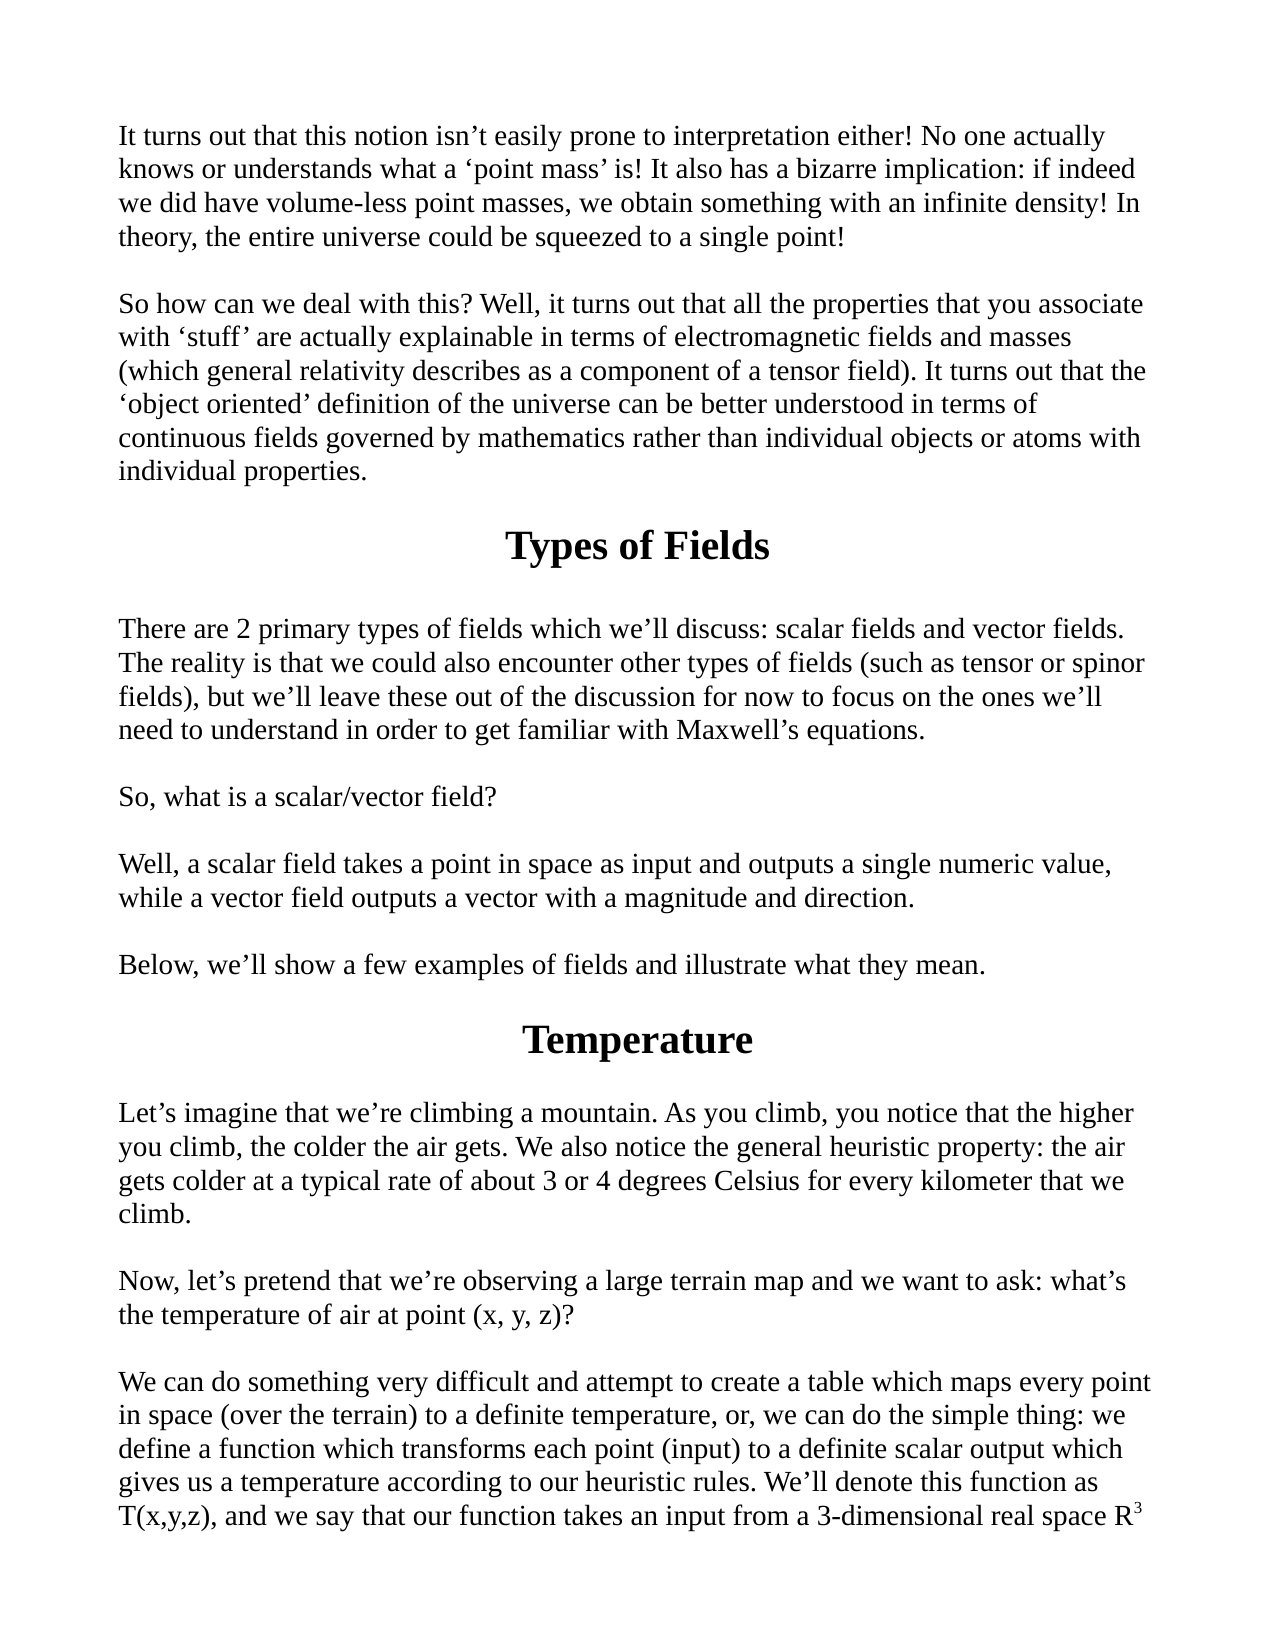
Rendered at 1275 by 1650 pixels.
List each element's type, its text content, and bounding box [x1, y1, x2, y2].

text Well, a scalar field takes a point in space as input and outputs a single numeric value, while a vector field outputs a vector with a magnitude and direction. [118, 846, 1157, 913]
text It turns out that this notion isn’t easily prone to interpretation either! No one actually knows or understands what a ‘point mass’ is! It also has a bizarre implication: if indeed we did have volume-less point masses, we obtain something with an infinite density! In theory, the entire universe could be squeezed to a single point! [118, 118, 1157, 252]
text Now, let’s pretend that we’re observing a large terrain map and we want to ask: what’s the temperature of air at point (x, y, z)? [118, 1263, 1157, 1330]
text Types of Fields [118, 521, 1157, 568]
text So, what is a scalar/vector field? [118, 779, 1157, 813]
text Temperature [118, 1014, 1157, 1062]
text We can do something very difficult and attempt to create a table which maps every point in space (over the terrain) to a definite temperature, or, we can do the simple thing: we define a function which transforms each point (input) to a definite scalar output which gives us a temperature according to our heuristic rules. We’ll denote this function as T(x,y,z), and we say that our function takes an input from a 3-dimensional real space R3 [118, 1364, 1157, 1532]
text There are 2 primary types of fields which we’ll discuss: scalar fields and vector fields. The reality is that we could also encounter other types of fields (such as tensor or spinor fields), but we’ll leave these out of the discussion for now to focus on the ones we’ll need to understand in order to get familiar with Maxwell’s equations. [118, 612, 1157, 746]
text Let’s imagine that we’re climbing a mountain. As you climb, you notice that the higher you climb, the colder the air gets. We also notice the general heuristic property: the air gets colder at a typical rate of about 3 or 4 degrees Celsius for every kilometer that we climb. [118, 1096, 1157, 1230]
text So how can we deal with this? Well, it turns out that all the properties that you associate with ‘stuff’ are actually explainable in terms of electromagnetic fields and masses (which general relativity describes as a component of a tensor field). It turns out that the ‘object oriented’ definition of the universe can be better understood in terms of continuous fields governed by mathematics rather than individual objects or atoms with individual properties. [118, 286, 1157, 487]
text Below, we’ll show a few examples of fields and illustrate what they mean. [118, 947, 1157, 981]
